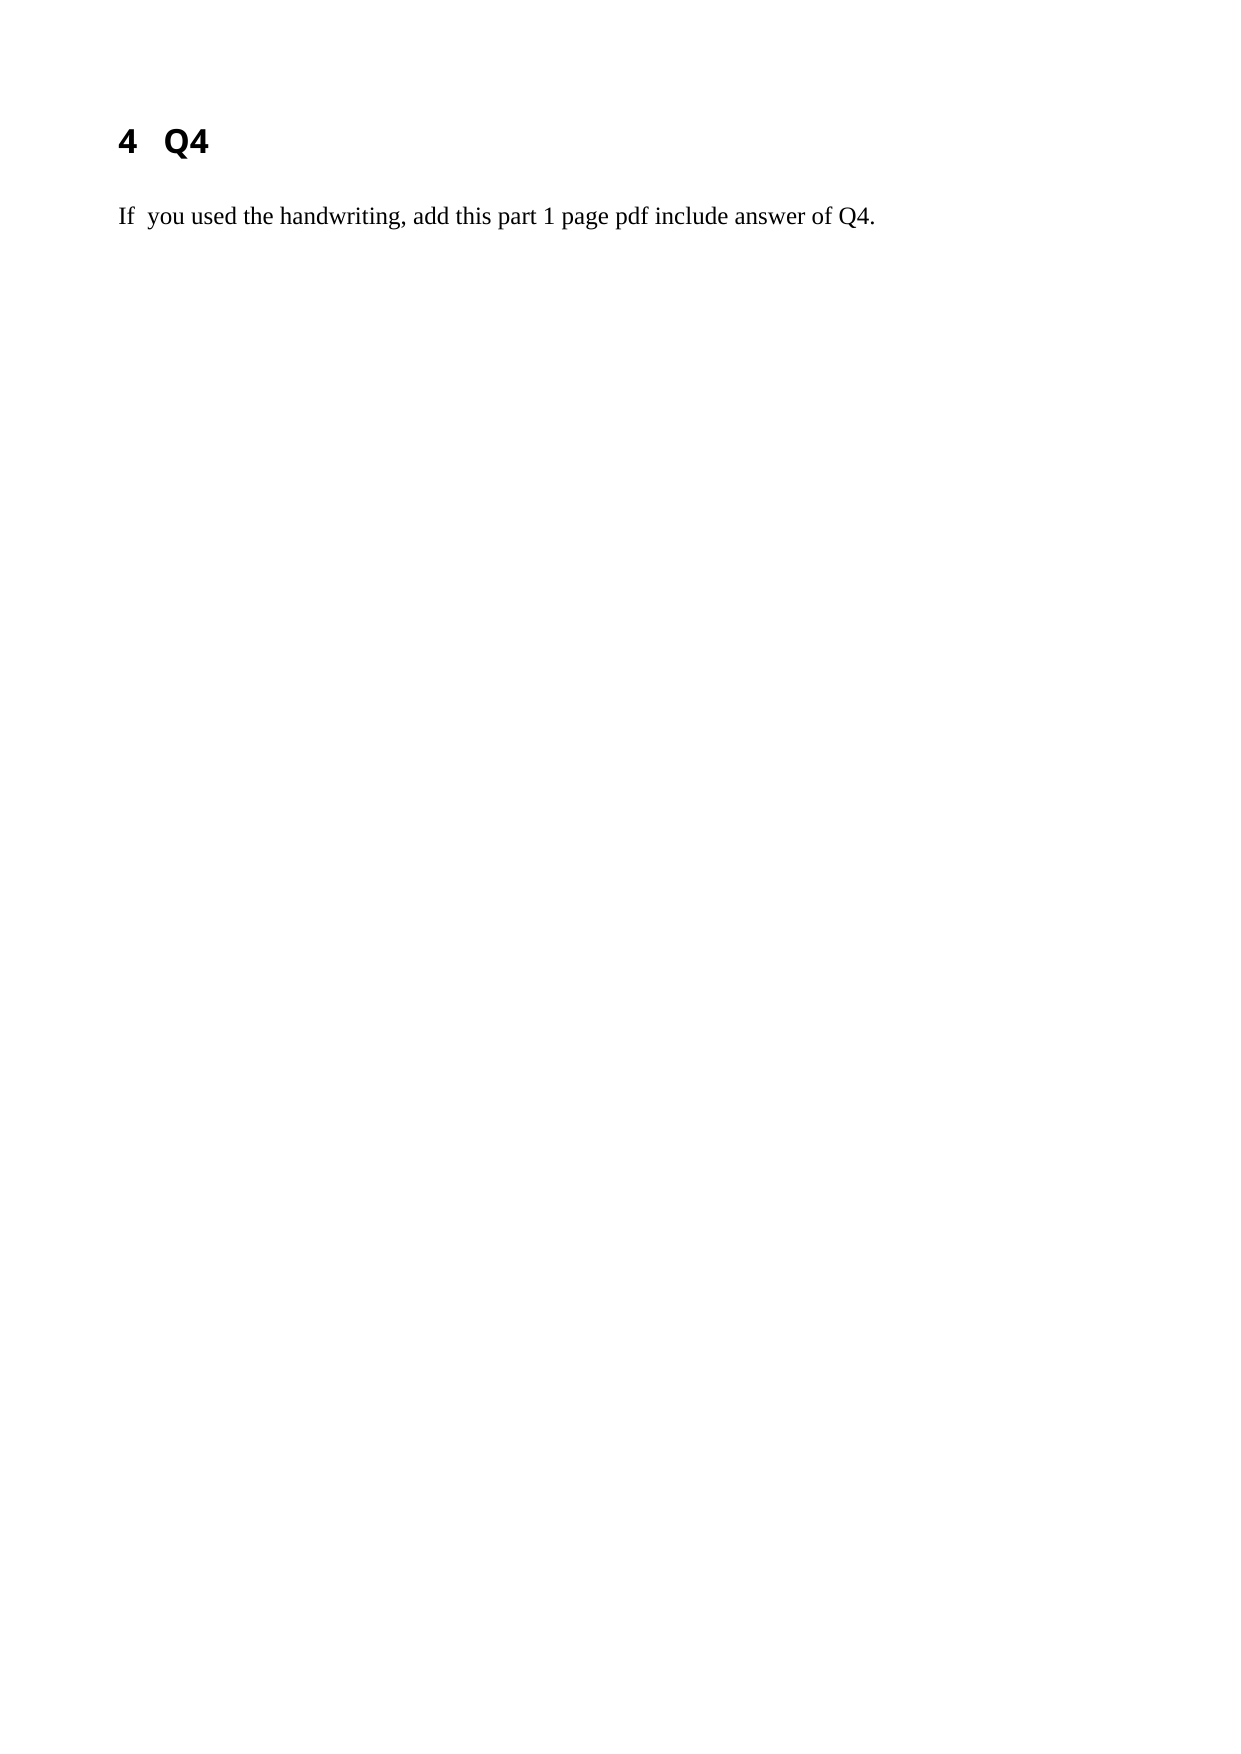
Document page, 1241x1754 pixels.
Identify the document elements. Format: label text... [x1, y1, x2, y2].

subtitle Q4 [118, 118, 1122, 163]
text If you used the handwriting, add this part 1 page pdf include answer of Q4. [118, 201, 1122, 230]
